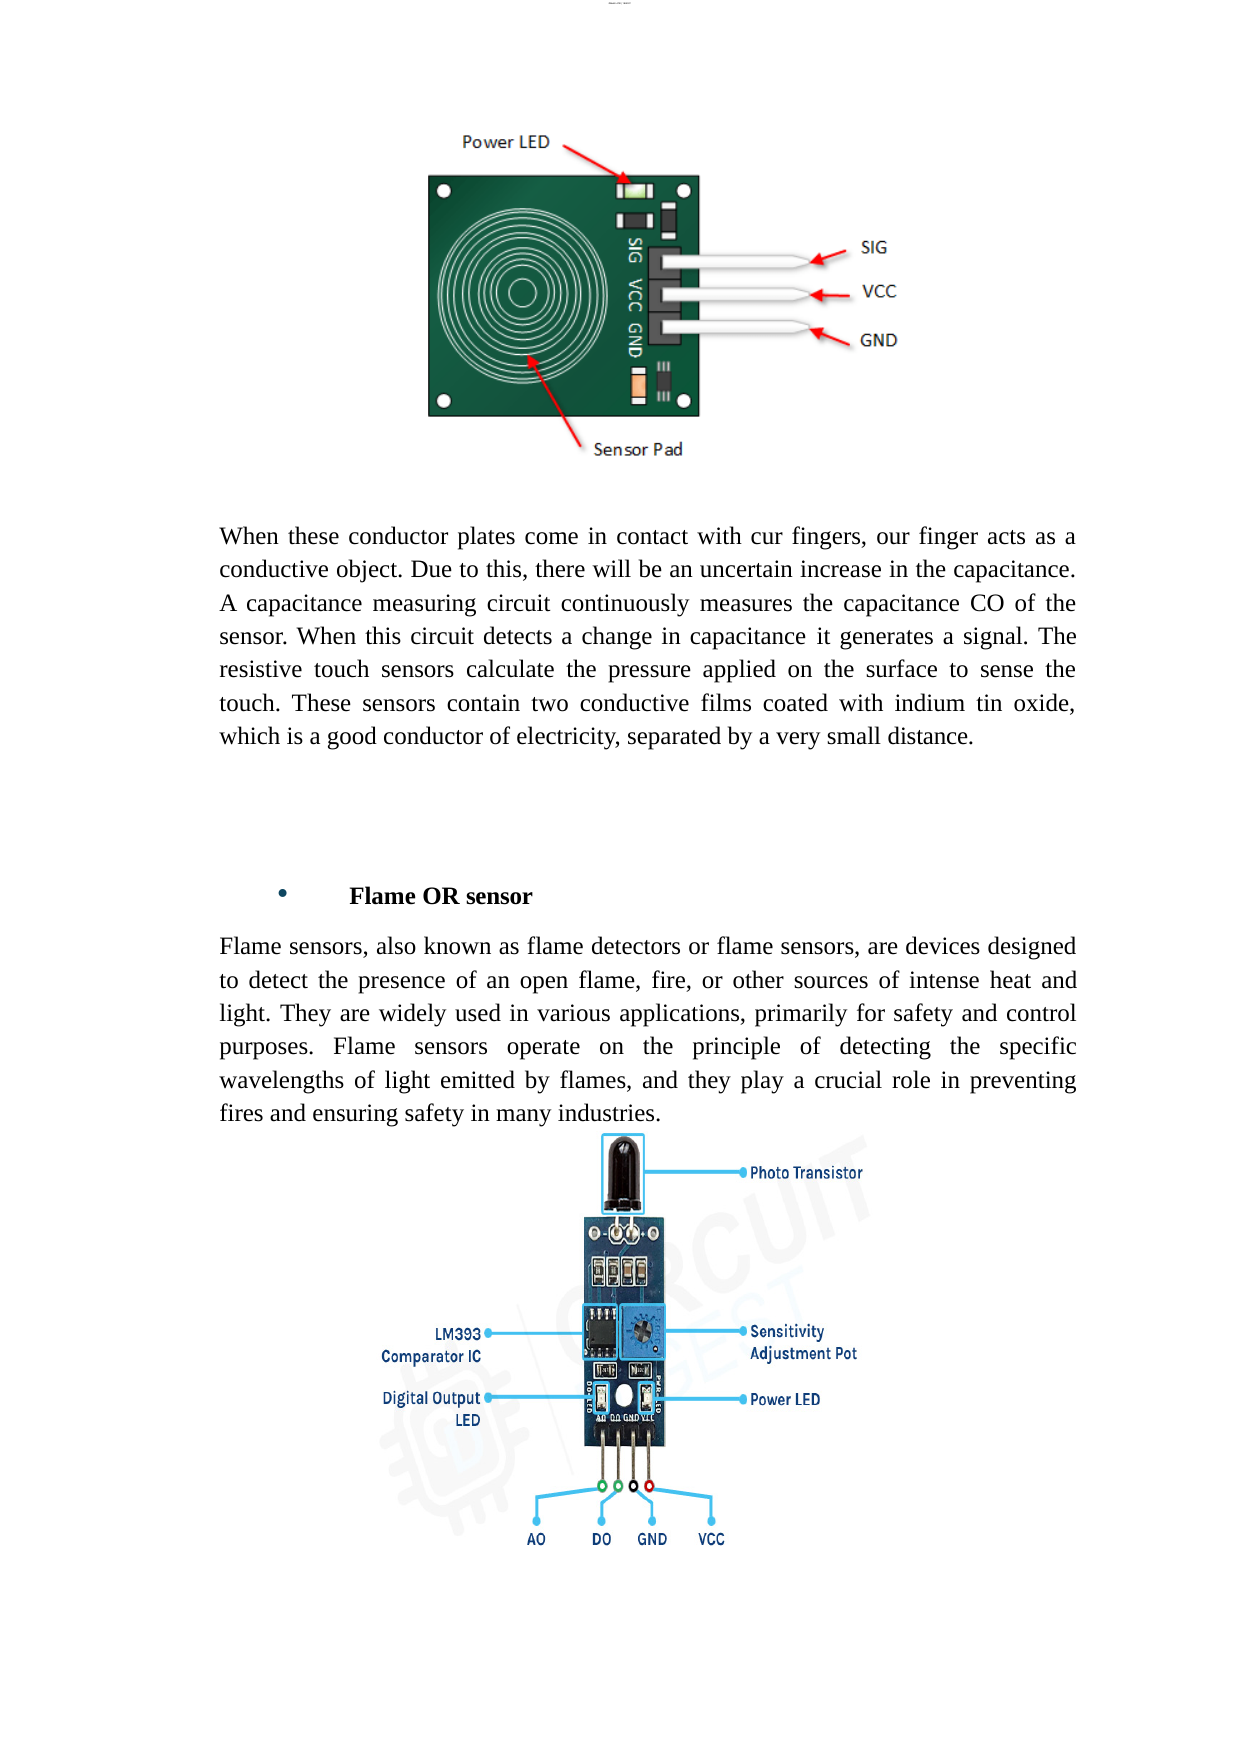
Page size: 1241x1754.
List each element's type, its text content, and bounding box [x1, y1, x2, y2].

subtitle Flame OR sensor [277, 873, 1117, 912]
text When these conductor plates come in contact with cur fingers, our finger acts as a conductive object. Due to this, there will be an uncertain increase in the capacitance. A capacitance measuring circuit continuously measures the capacitance CO of the sensor. When this circuit detects a change in capacitance it generates a signal. The resistive touch sensors calculate the pressure applied on the surface to sense the touch. These sensors contain two conductive films coated with indium tin oxide, which is a good conductor of electricity, separated by a very small distance. [219, 521, 1077, 750]
picture [353, 1131, 895, 1547]
picture [427, 123, 909, 472]
text Flame sensors, also known as flame detectors or flame sensors, are devices designed to detect the presence of an open flame, fire, or other sources of intense heat and light. They are widely used in various applications, primarily for safety and control purposes. Flame sensors operate on the principle of detecting the specific wavelengths of light emitted by flames, and they play a crucial role in preventing fires and ensuring safety in many industries. [219, 931, 1078, 1127]
